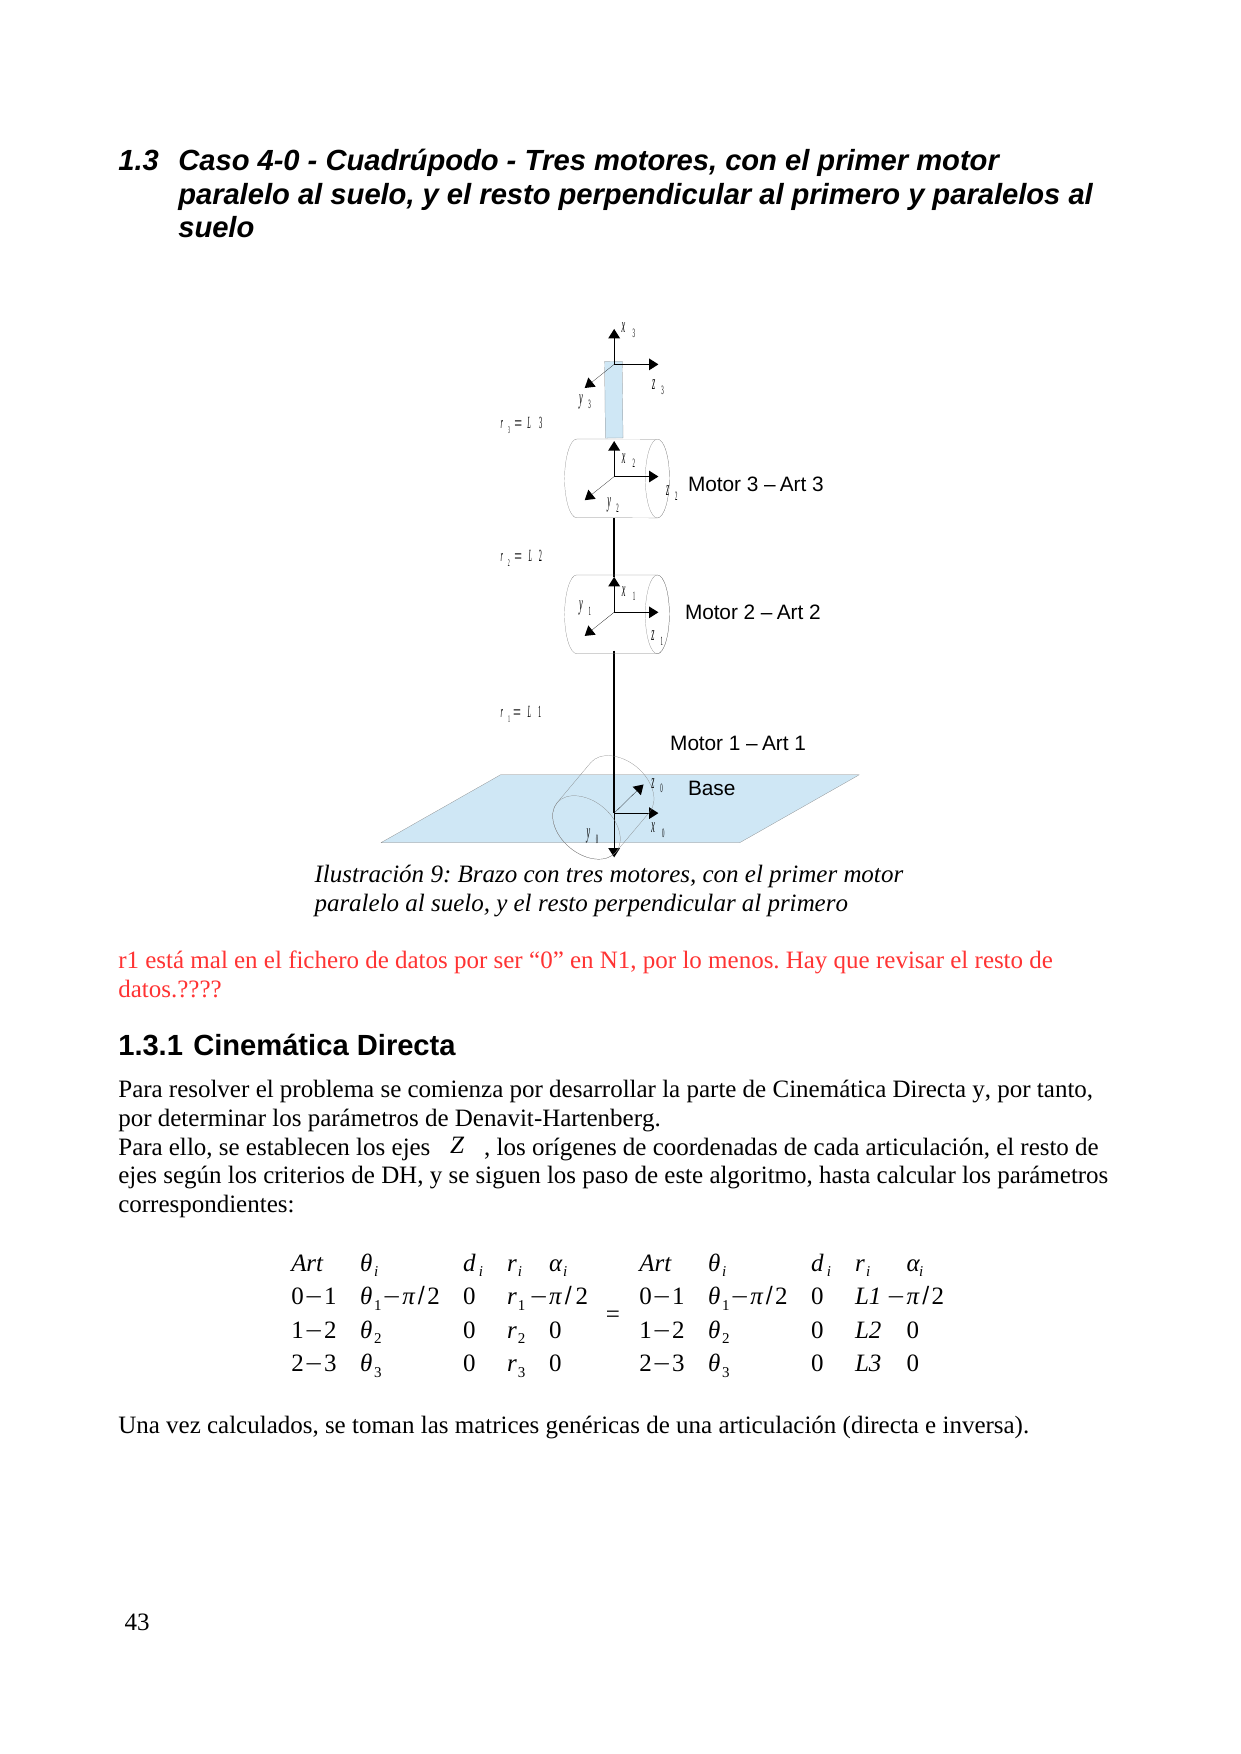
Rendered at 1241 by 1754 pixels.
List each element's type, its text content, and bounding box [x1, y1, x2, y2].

subtitle Caso 4-0 - Cuadrúpodo - Tres motores, con el primer motor paralelo al suelo, y el resto perpendicular al primero y paralelos al suelo [118, 143, 1122, 244]
text Ilustración 9: Brazo con tres motores, con el primer motor paralelo al suelo, y el resto perpendicular al primero [314, 326, 926, 917]
text Para resolver el problema se comienza por desarrollar la parte de Cinemática Directa y, por tanto, por determinar los parámetros de Denavit-Hartenberg. [118, 1074, 1122, 1132]
text Una vez calculados, se toman las matrices genéricas de una articulación (directa e inversa). [118, 1410, 1122, 1438]
subtitle Cinemática Directa [118, 1028, 1122, 1062]
text r1 está mal en el fichero de datos por ser “0” en N1, por lo menos. Hay que revisar el resto de datos.???? [118, 946, 1122, 1003]
text Para ello, se establecen los ejes, los orígenes de coordenadas de cada articulación, el resto de ejes según los criterios de DH, y se siguen los paso de este algoritmo, hasta calcular los parámetros correspondientes: [118, 1132, 1122, 1218]
text = [118, 1247, 1122, 1381]
